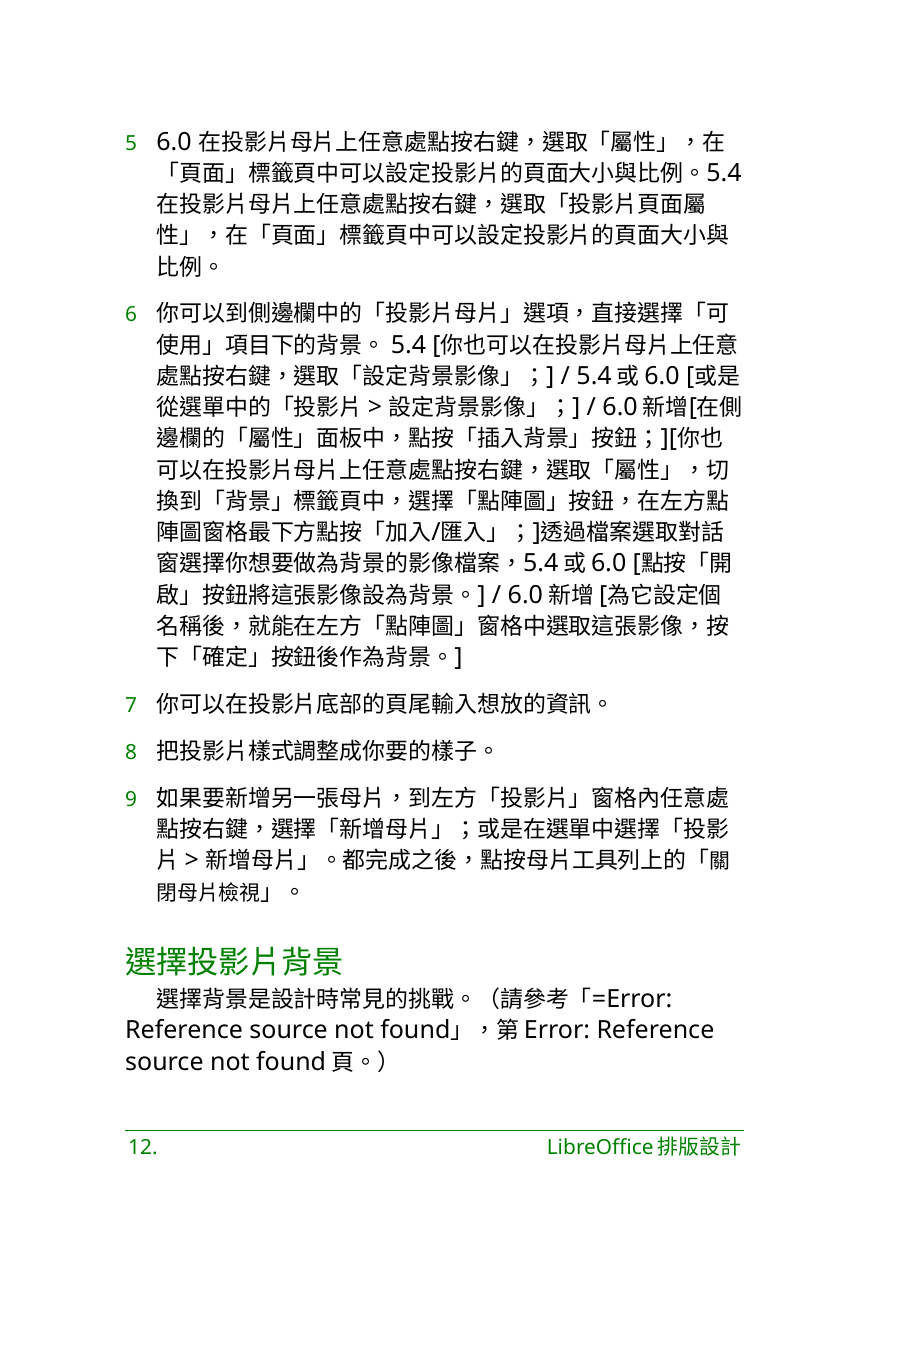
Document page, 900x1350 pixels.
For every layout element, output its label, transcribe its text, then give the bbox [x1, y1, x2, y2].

list 你可以到側邊欄中的「投影片母片」選項，直接選擇「可使用」項目下的背景。 5.4 [你也可以在投影片母片上任意處點按右鍵，選取「設定背景影像」；] / 5.4或6.0 [或是從選單中的「投影片 > 設定背景影像」；] / 6.0新增[在側邊欄的「屬性」面板中，點按「插入背景」按鈕；][你也可以在投影片母片上任意處點按右鍵，選取「屬性」，切換到「背景」標籤頁中，選擇「點陣圖」按鈕，在左方點陣圖窗格最下方點按「加入/匯入」；]透過檔案選取對話窗選擇你想要做為背景的影像檔案，5.4或6.0 [點按「開啟」按鈕將這張影像設為背景。] / 6.0新增 [為它設定個名稱後，就能在左方「點陣圖」窗格中選取這張影像，按下「確定」按鈕後作為背景。] [125, 297, 744, 672]
text 選擇背景是設計時常見的挑戰。（請參考「=錯誤：找不到參照來源」，第錯誤：找不到參照來源頁。） [125, 983, 744, 1076]
list 你可以在投影片底部的頁尾輸入想放的資訊。 [125, 687, 744, 719]
list 6.0 在投影片母片上任意處點按右鍵，選取「屬性」，在「頁面」標籤頁中可以設定投影片的頁面大小與比例。5.4 在投影片母片上任意處點按右鍵，選取「投影片頁面屬性」，在「頁面」標籤頁中可以設定投影片的頁面大小與比例。 [125, 125, 744, 281]
list 把投影片樣式調整成你要的樣子。 [125, 734, 744, 766]
subtitle 選擇投影片背景 [125, 937, 744, 983]
list 如果要新增另一張母片，到左方「投影片」窗格內任意處點按右鍵，選擇「新增母片」；或是在選單中選擇「投影片 > 新增母片」。都完成之後，點按母片工具列上的「關閉母片檢視」。 [125, 781, 744, 906]
